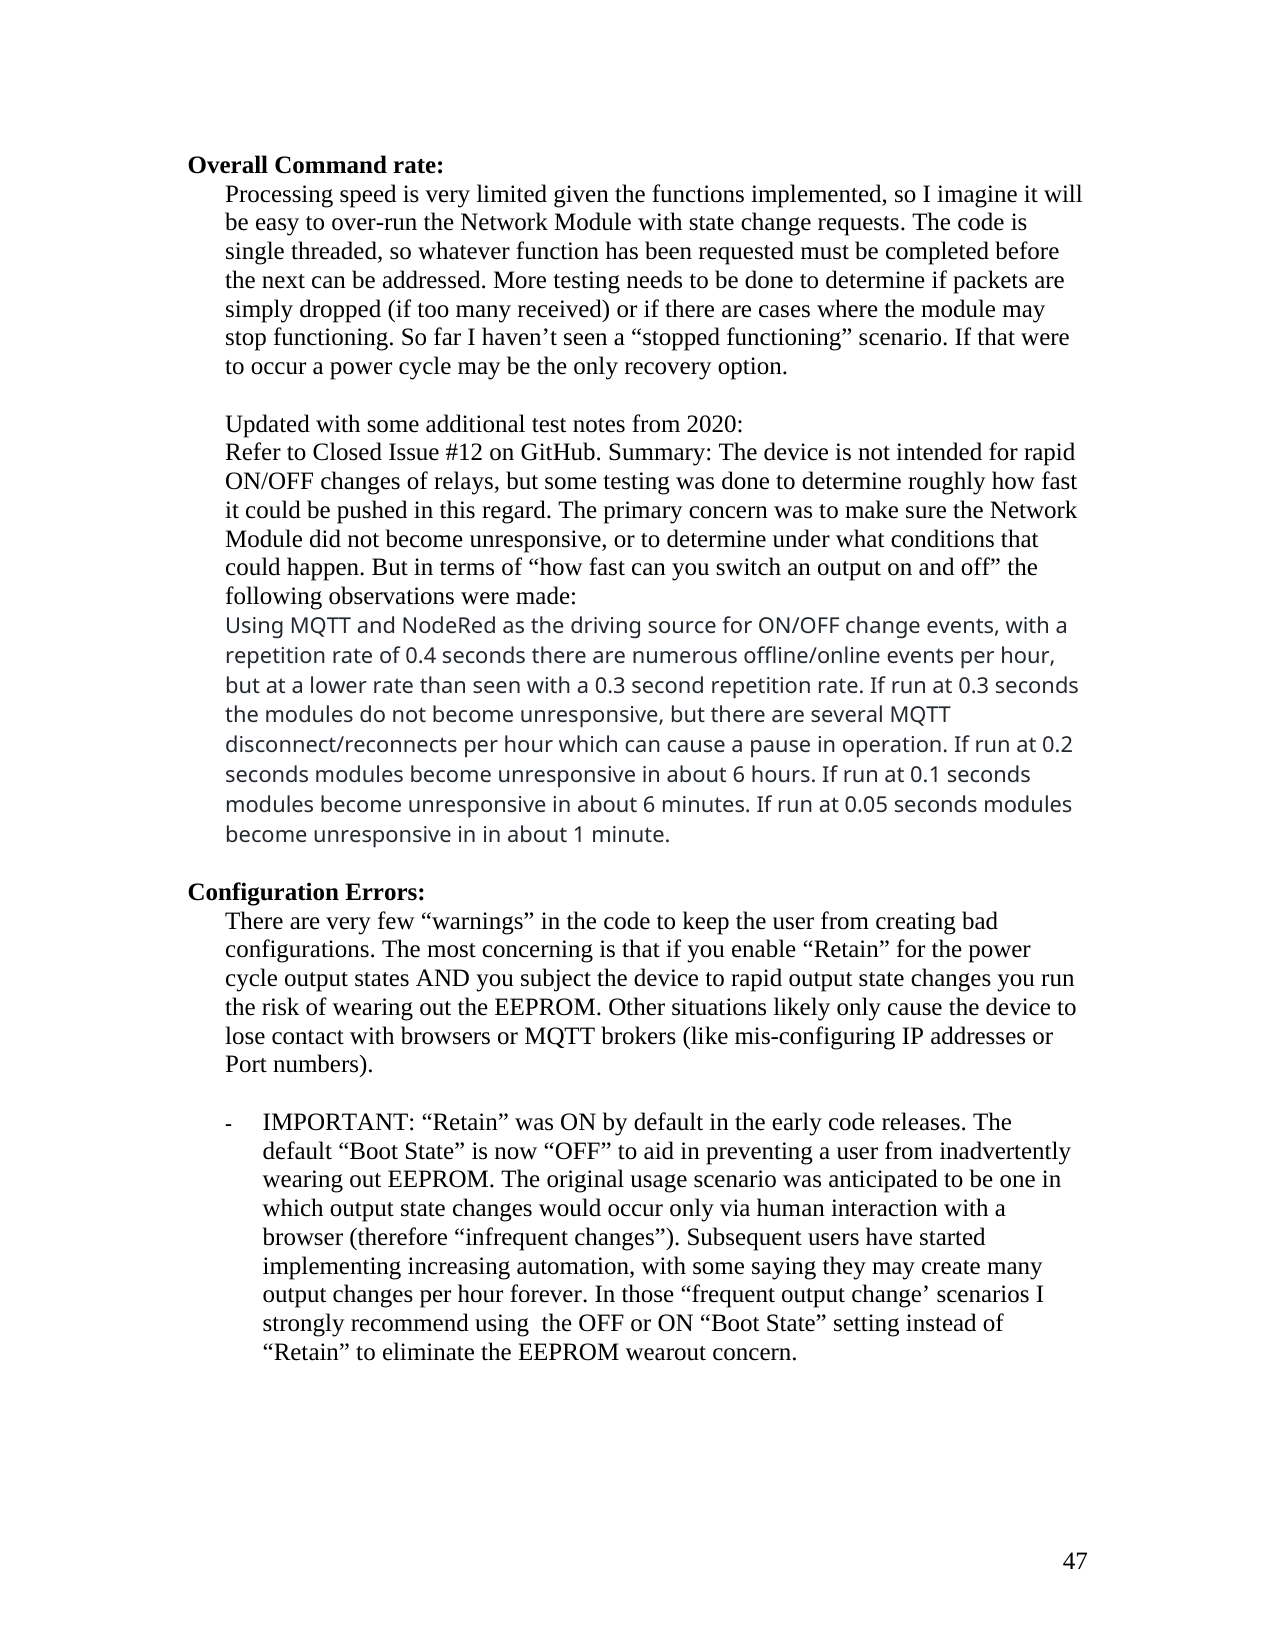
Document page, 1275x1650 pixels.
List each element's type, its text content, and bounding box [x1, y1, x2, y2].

text Configuration Errors: [187, 877, 1087, 906]
text Updated with some additional test notes from 2020: [225, 409, 1087, 437]
text Overall Command rate: [187, 150, 1087, 179]
text Using MQTT and NodeRed as the driving source for ON/OFF change events, with a repetition rate of 0.4 seconds there are numerous offline/online events per hour, but at a lower rate than seen with a 0.3 second repetition rate. If run at 0.3 seconds the modules do not become unresponsive, but there are several MQTT disconnect/reconnects per hour which can cause a pause in operation. If run at 0.2 seconds modules become unresponsive in about 6 hours. If run at 0.1 seconds modules become unresponsive in about 6 minutes. If run at 0.05 seconds modules become unresponsive in in about 1 minute. [225, 610, 1087, 848]
list IMPORTANT: “Retain” was ON by default in the early code releases. The default “Boot State” is now “OFF” to aid in preventing a user from inadvertently wearing out EEPROM. The original usage scenario was anticipated to be one in which output state changes would occur only via human interaction with a browser (therefore “infrequent changes”). Subsequent users have started implementing increasing automation, with some saying they may create many output changes per hour forever. In those “frequent output change’ scenarios I strongly recommend using the OFF or ON “Boot State” setting instead of “Retain” to eliminate the EEPROM wearout concern. [225, 1107, 1087, 1366]
text Processing speed is very limited given the functions implemented, so I imagine it will be easy to over-run the Network Module with state change requests. The code is single threaded, so whatever function has been requested must be completed before the next can be addressed. More testing needs to be done to determine if packets are simply dropped (if too many received) or if there are cases where the module may stop functioning. So far I haven’t seen a “stopped functioning” scenario. If that were to occur a power cycle may be the only recovery option. [225, 179, 1087, 380]
text Refer to Closed Issue #12 on GitHub. Summary: The device is not intended for rapid ON/OFF changes of relays, but some testing was done to determine roughly how fast it could be pushed in this regard. The primary concern was to make sure the Network Module did not become unresponsive, or to determine under what conditions that could happen. But in terms of “how fast can you switch an output on and off” the following observations were made: [225, 437, 1087, 610]
text There are very few “warnings” in the code to keep the user from creating bad configurations. The most concerning is that if you enable “Retain” for the power cycle output states AND you subject the device to rapid output state changes you run the risk of wearing out the EEPROM. Other situations likely only cause the device to lose contact with browsers or MQTT brokers (like mis-configuring IP addresses or Port numbers). [225, 906, 1087, 1078]
